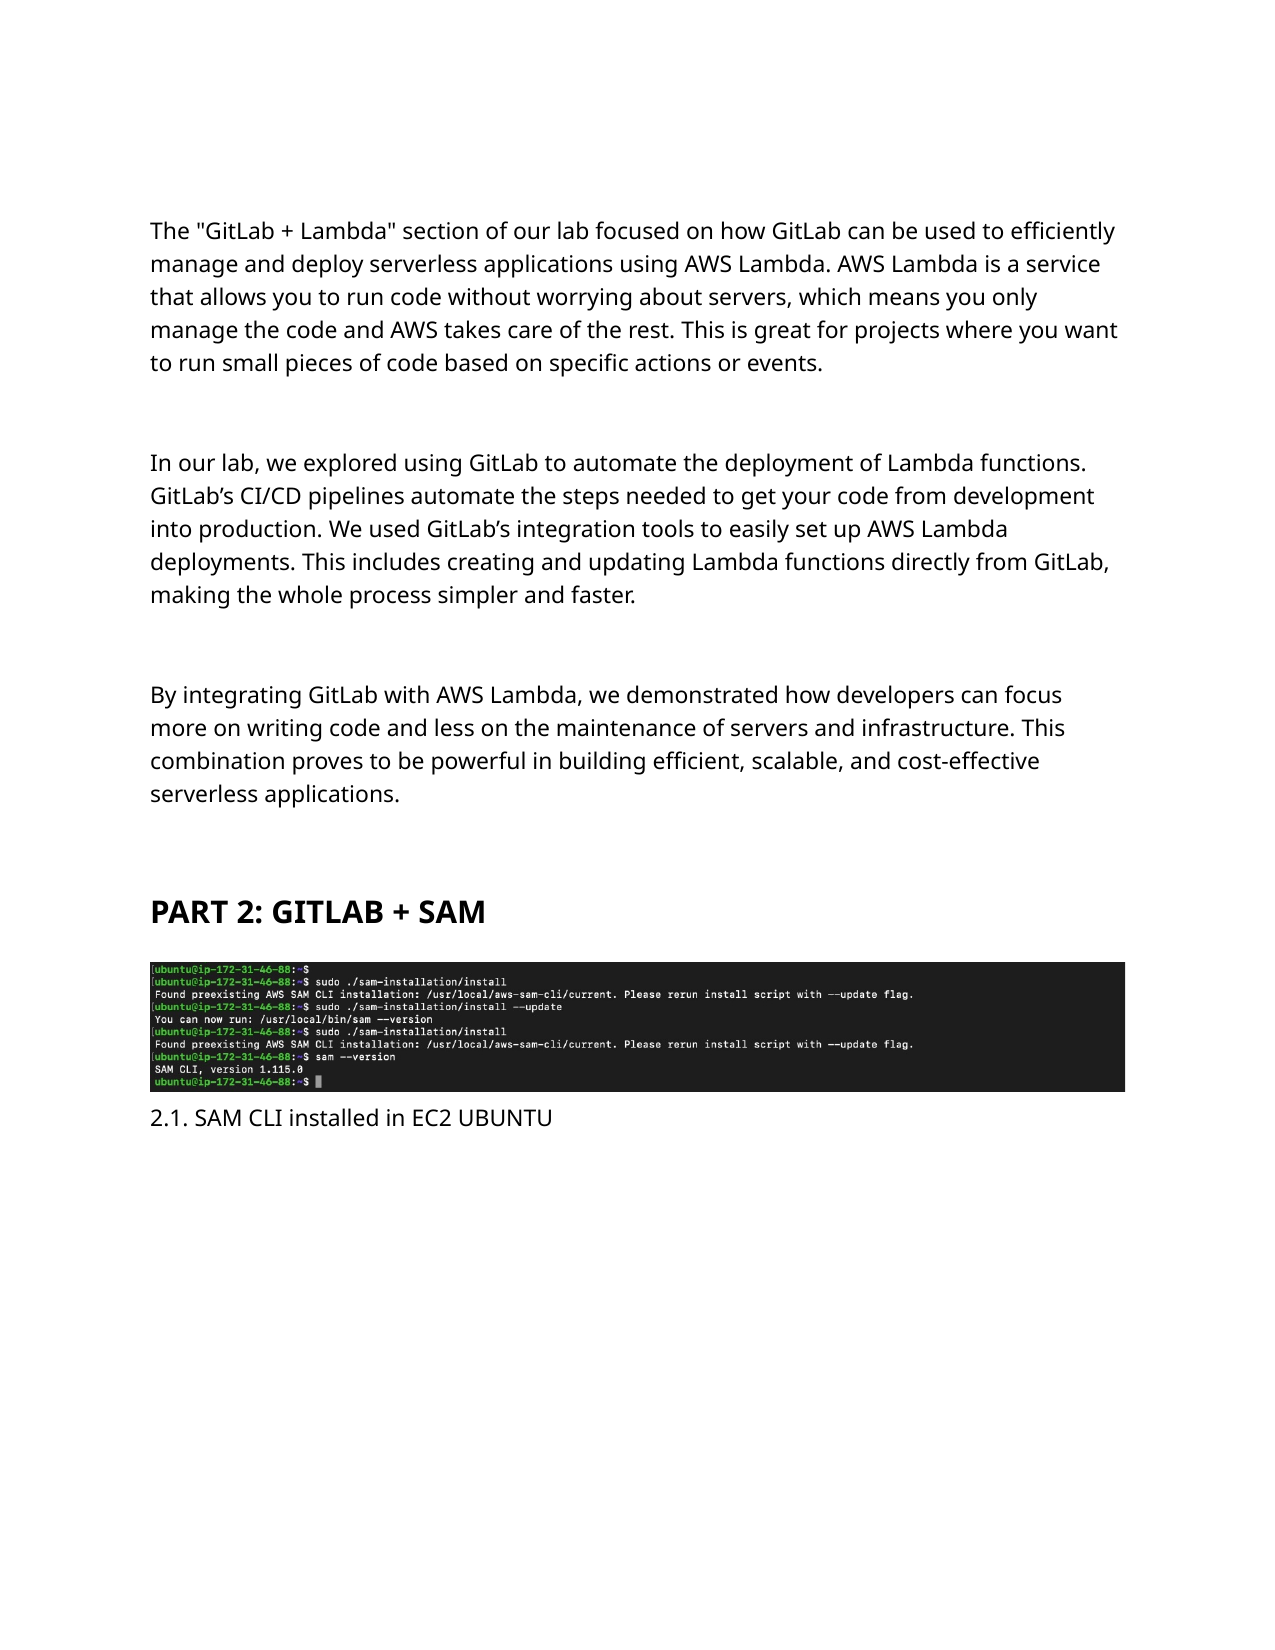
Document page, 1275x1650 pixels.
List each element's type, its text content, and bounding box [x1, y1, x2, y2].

text In our lab, we explored using GitLab to automate the deployment of Lambda functions. GitLab’s CI/CD pipelines automate the steps needed to get your code from development into production. We used GitLab’s integration tools to easily set up AWS Lambda deployments. This includes creating and updating Lambda functions directly from GitLab, making the whole process simpler and faster. [150, 447, 1125, 611]
text 2.1. SAM CLI installed in EC2 UBUNTU [150, 1102, 1125, 1133]
text PART 2: GITLAB + SAM [150, 890, 1125, 932]
text The "GitLab + Lambda" section of our lab focused on how GitLab can be used to efficiently manage and deploy serverless applications using AWS Lambda. AWS Lambda is a service that allows you to run code without worrying about servers, which means you only manage the code and AWS takes care of the rest. This is great for projects where you want to run small pieces of code based on specific actions or events. [150, 215, 1125, 378]
text By integrating GitLab with AWS Lambda, we demonstrated how developers can focus more on writing code and less on the maintenance of servers and infrastructure. This combination proves to be powerful in building efficient, scalable, and cost-effective serverless applications. [150, 679, 1125, 809]
